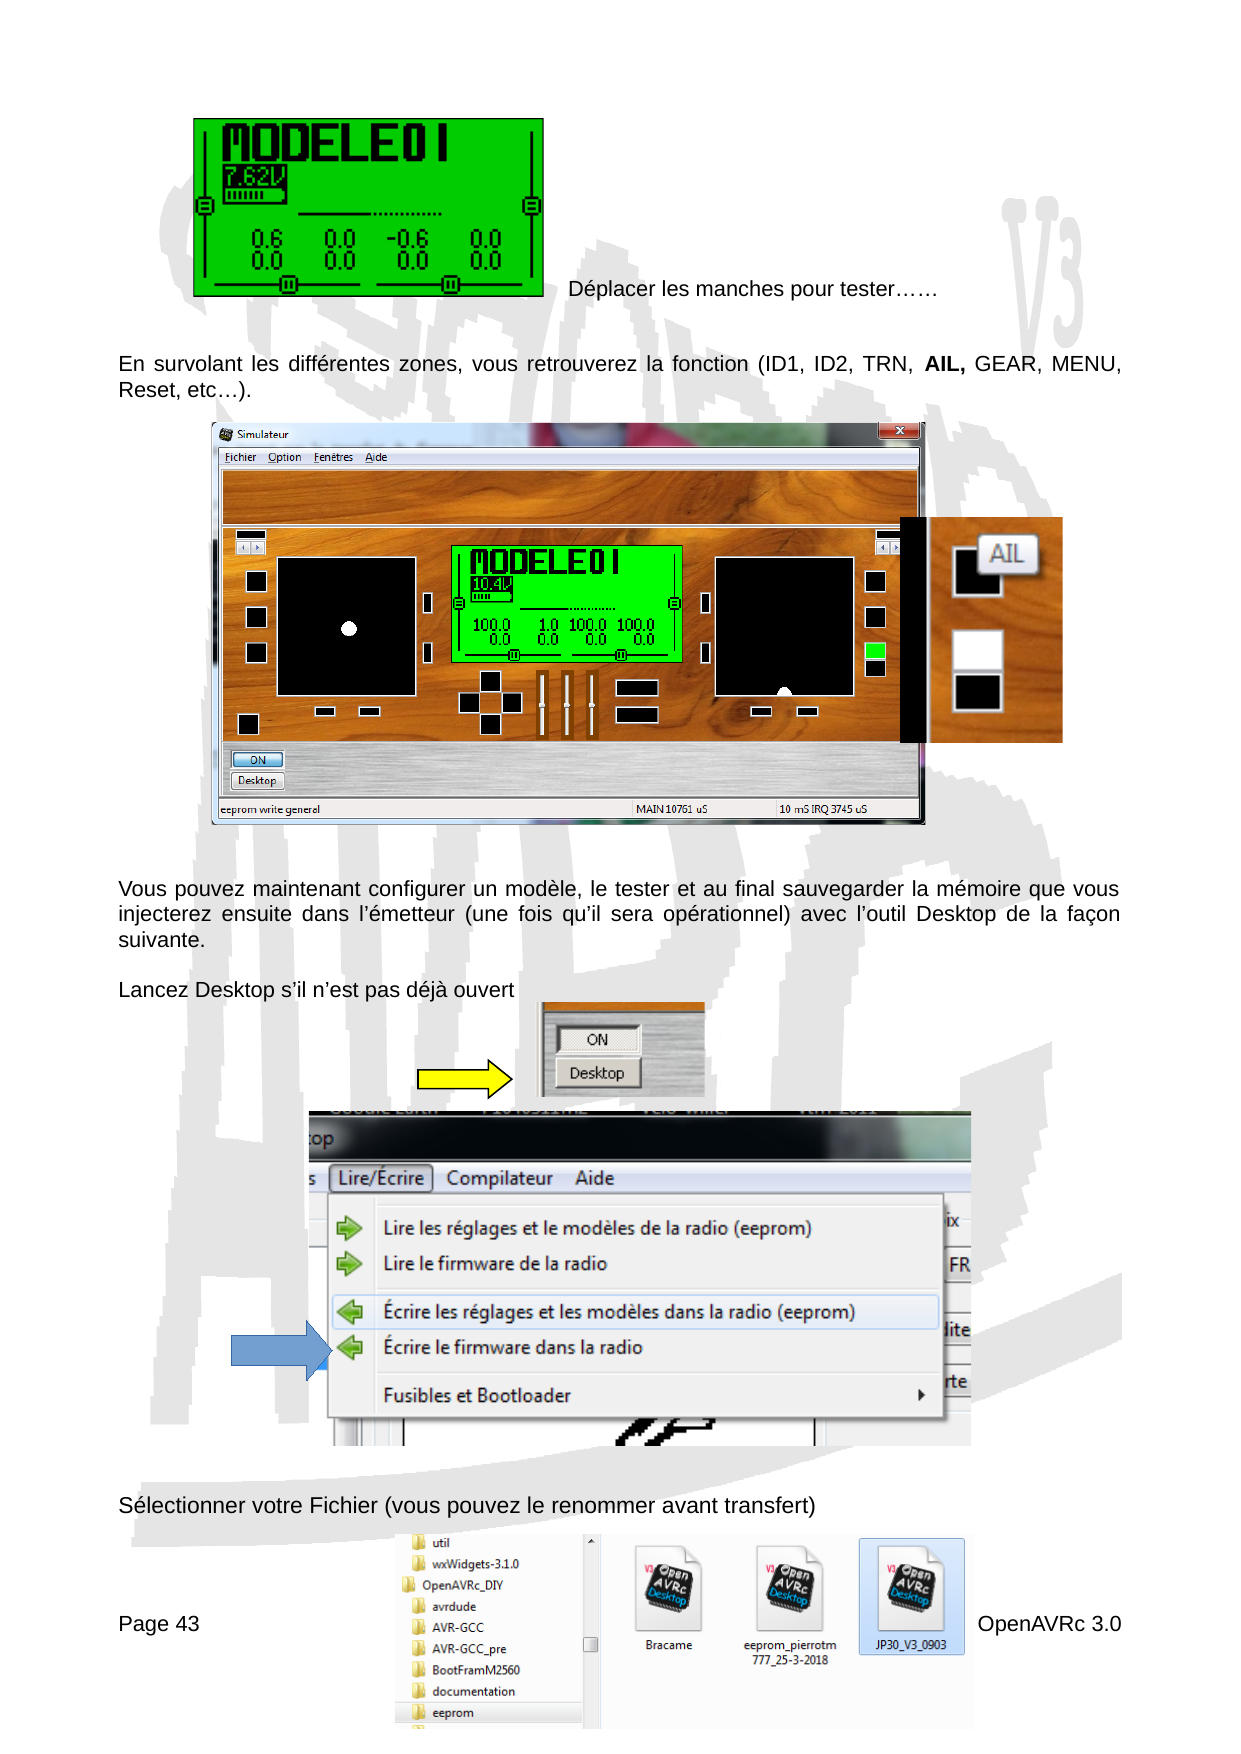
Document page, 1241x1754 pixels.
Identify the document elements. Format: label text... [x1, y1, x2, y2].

text Lancez Desktop s’il n’est pas déjà ouvert [118, 977, 1122, 1002]
text Vous pouvez maintenant configurer un modèle, le tester et au final sauvegarder la mémoire que vous injecterez ensuite dans l’émetteur (une fois qu’il sera opérationnel) avec l’outil Desktop de la façon suivante. [118, 876, 1122, 952]
picture [193, 118, 544, 297]
text Déplacer les manches pour tester…… [118, 118, 1122, 301]
picture [308, 1111, 972, 1446]
text En survolant les différentes zones, vous retrouverez la fonction (ID1, ID2, TRN, AIL, GEAR, MENU, Reset, etc…). [118, 351, 1122, 402]
picture [211, 422, 1063, 825]
picture [394, 1534, 974, 1729]
text Sélectionner votre Fichier (vous pouvez le renommer avant transfert) [118, 1492, 1122, 1518]
